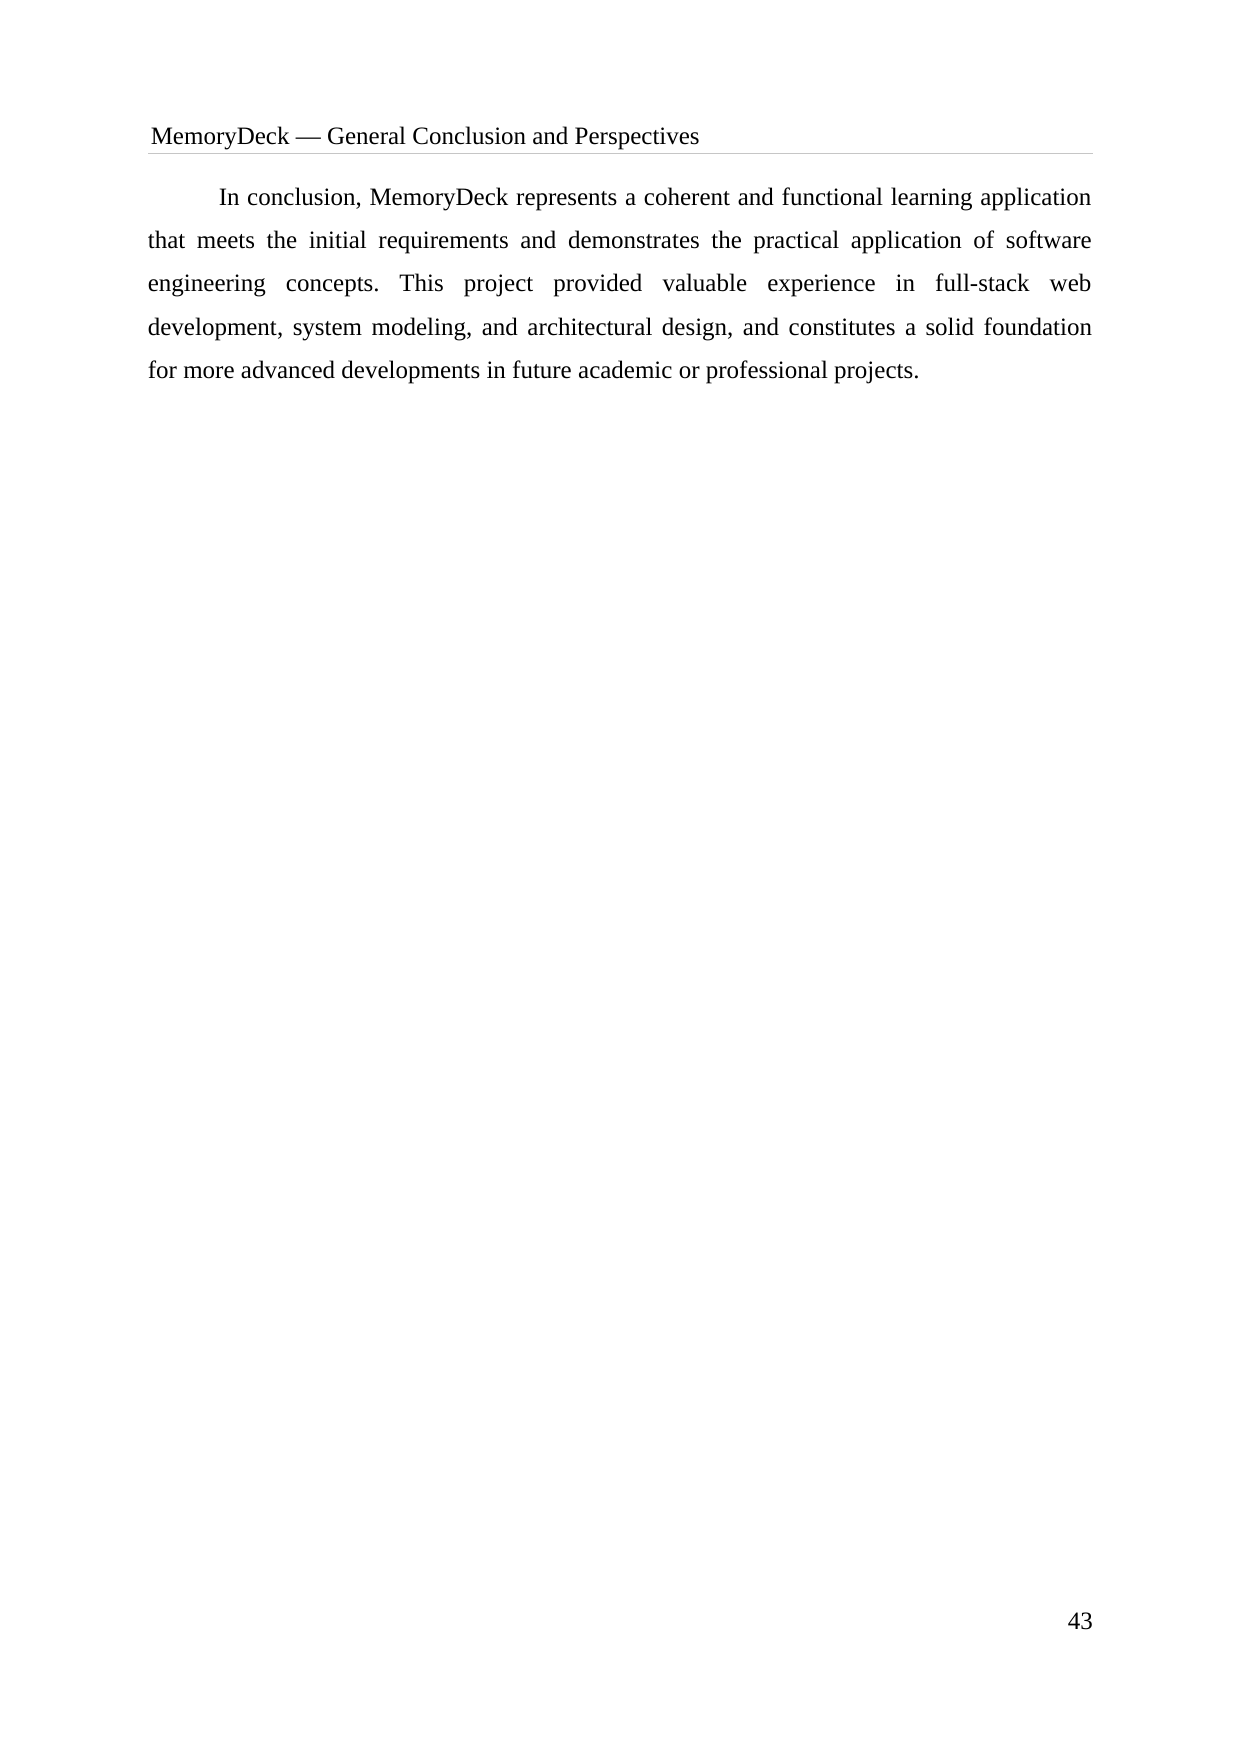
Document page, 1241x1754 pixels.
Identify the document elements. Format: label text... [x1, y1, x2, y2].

text In conclusion, MemoryDeck represents a coherent and functional learning application that meets the initial requirements and demonstrates the practical application of software engineering concepts. This project provided valuable experience in full-stack web development, system modeling, and architectural design, and constitutes a solid foundation for more advanced developments in future academic or professional projects. [148, 182, 1093, 383]
